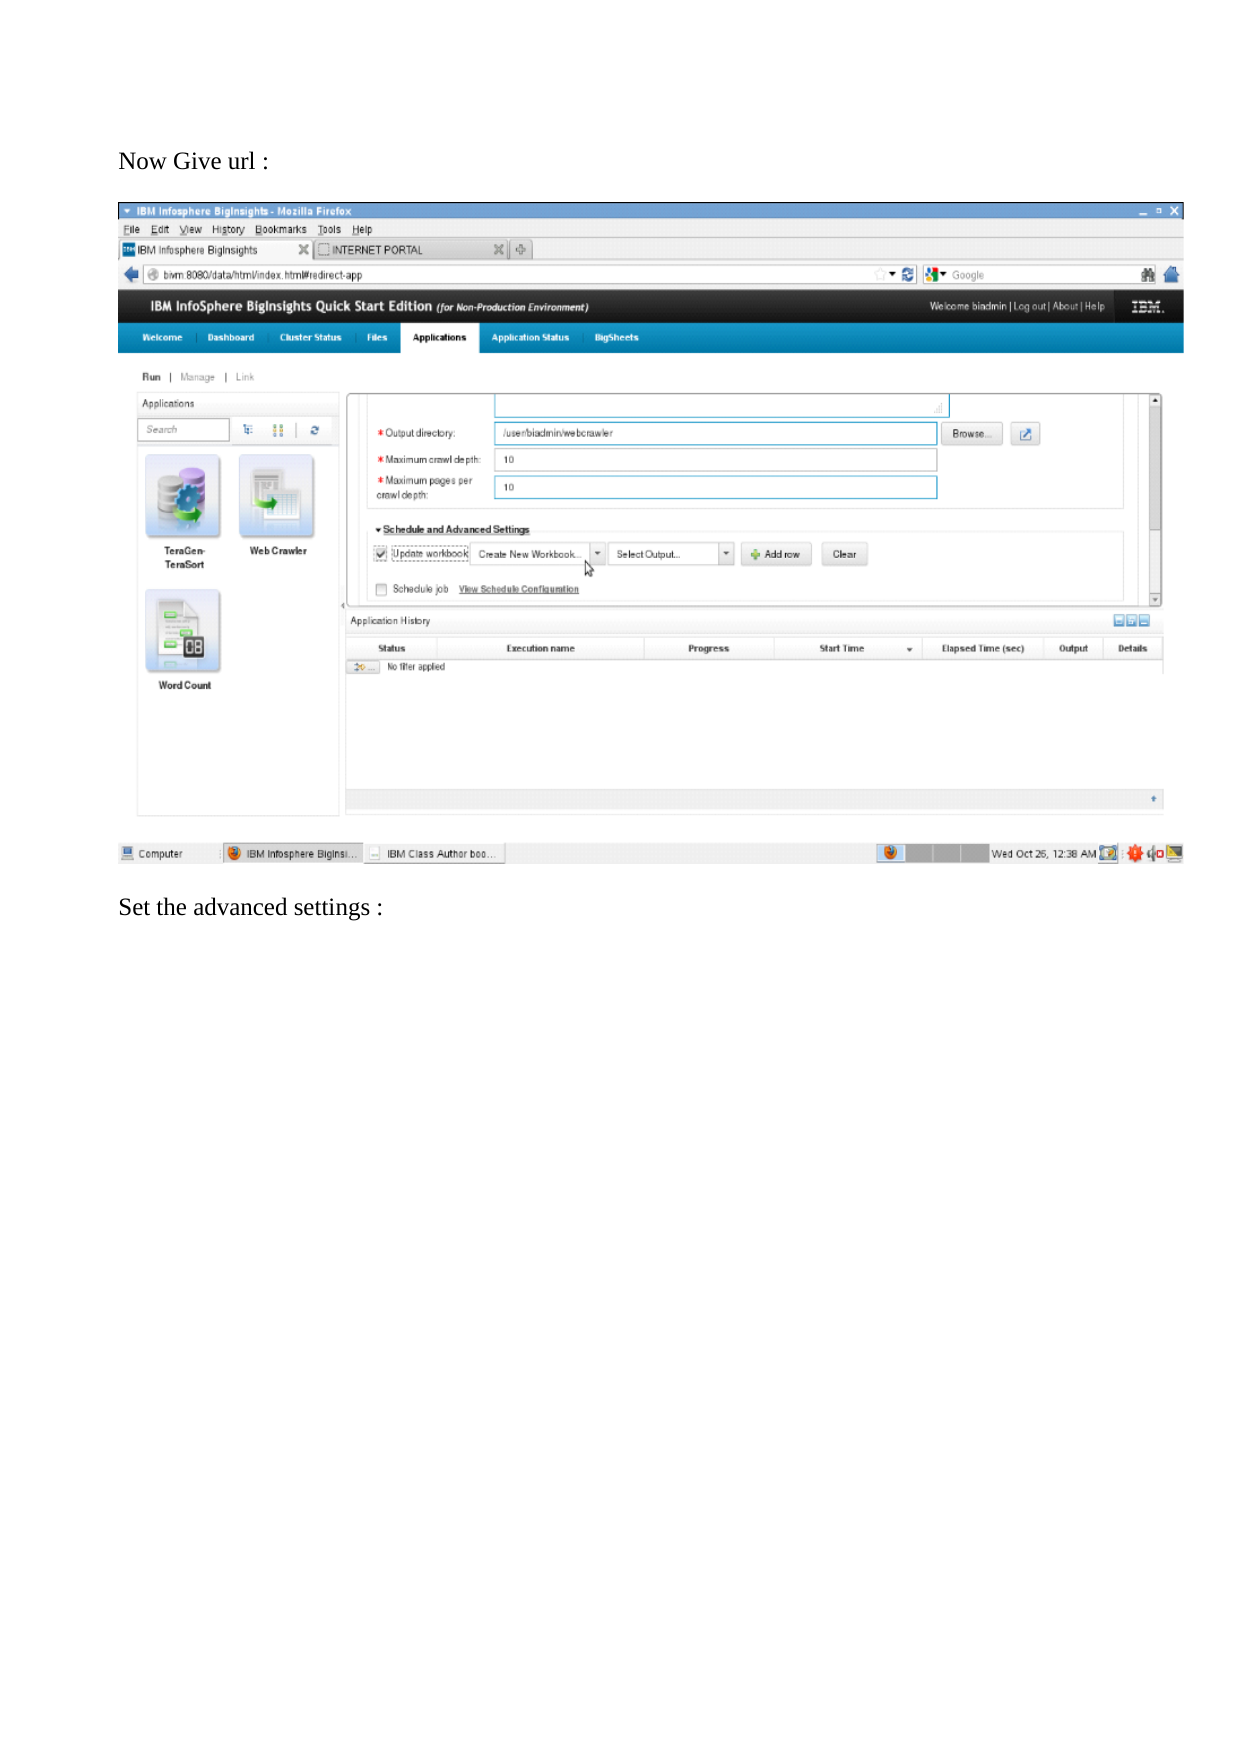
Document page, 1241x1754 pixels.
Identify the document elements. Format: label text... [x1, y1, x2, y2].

text Set the advanced settings : [118, 892, 1122, 921]
text Now Give url : [118, 146, 1122, 175]
